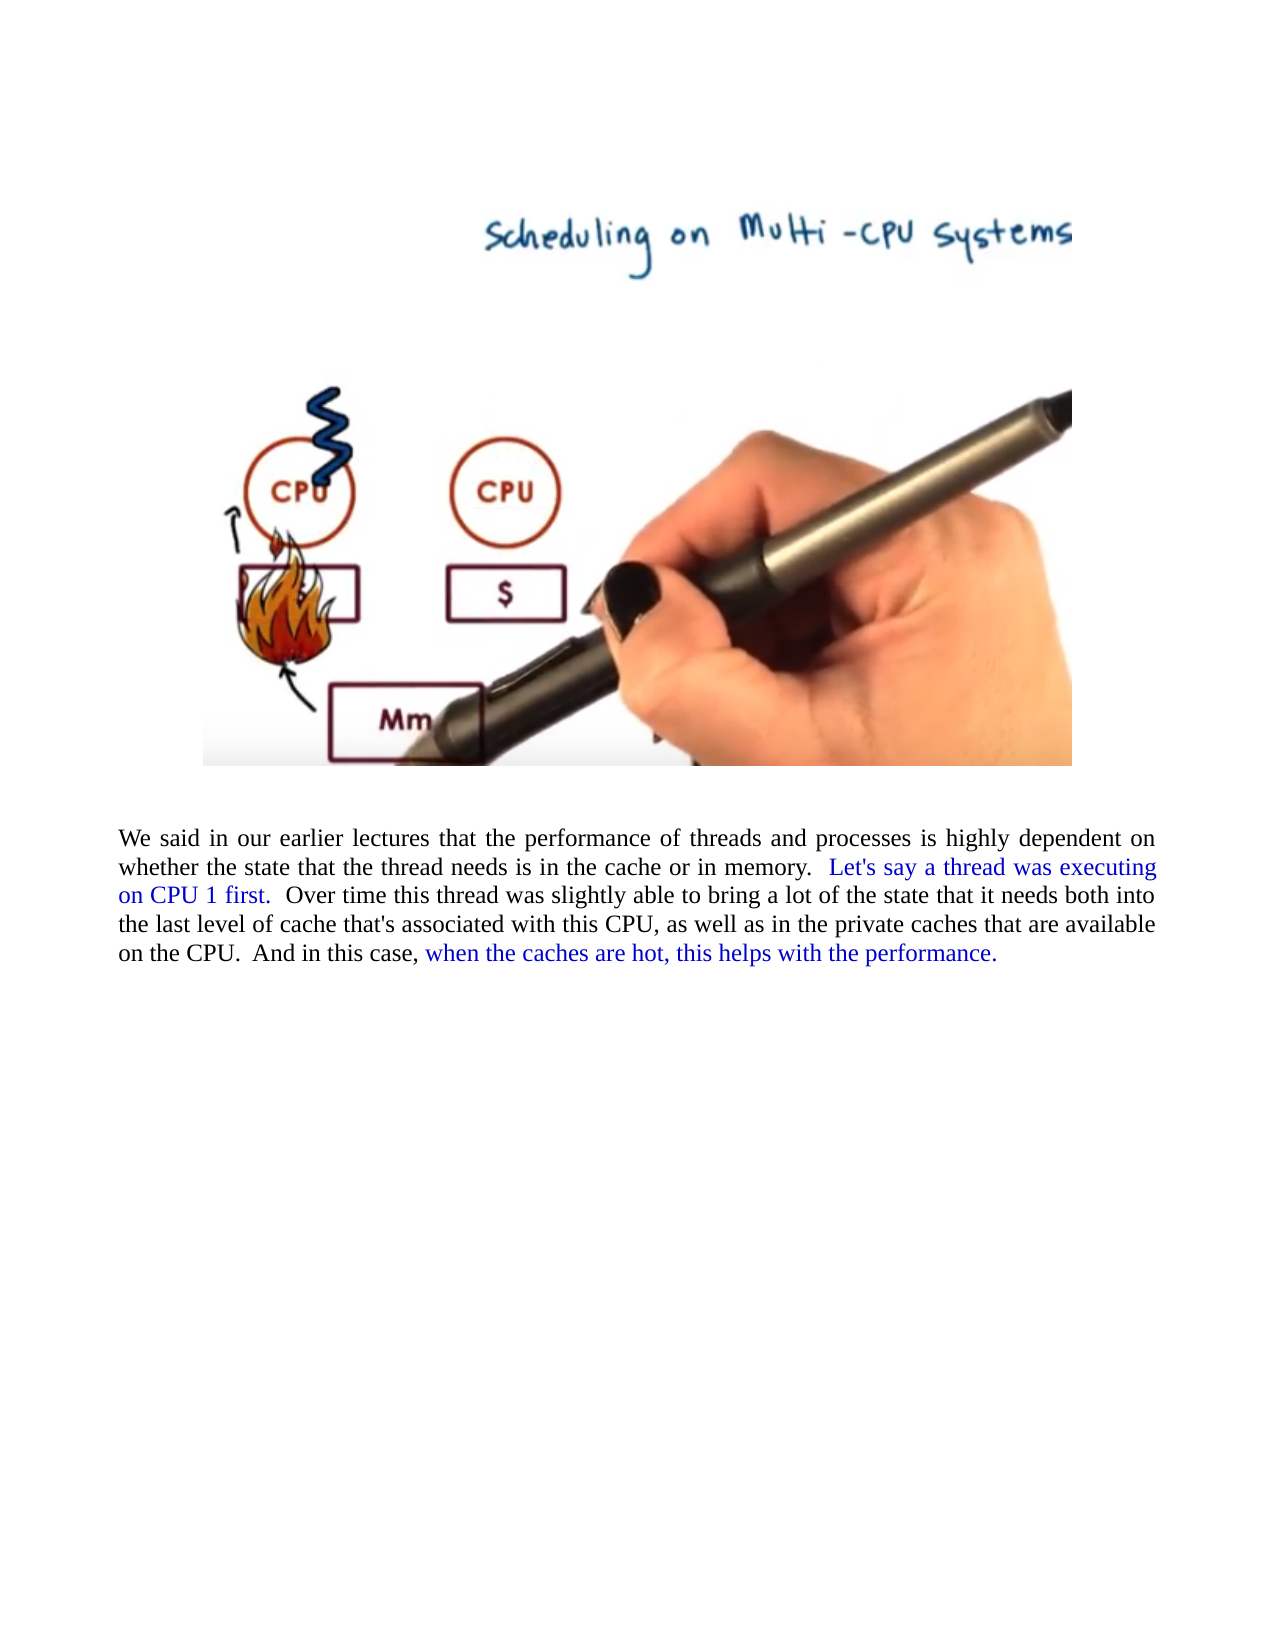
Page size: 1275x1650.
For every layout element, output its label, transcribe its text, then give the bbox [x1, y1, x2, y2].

picture [203, 204, 1072, 766]
text We said in our earlier lectures that the performance of threads and processes is highly dependent on whether the state that the thread needs is in the cache or in memory. Let's say a thread was executing on CPU 1 first. Over time this thread was slightly able to bring a lot of the state that it needs both into the last level of cache that's associated with this CPU, as well as in the private caches that are available on the CPU. And in this case, when the caches are hot, this helps with the performance. [118, 823, 1157, 967]
